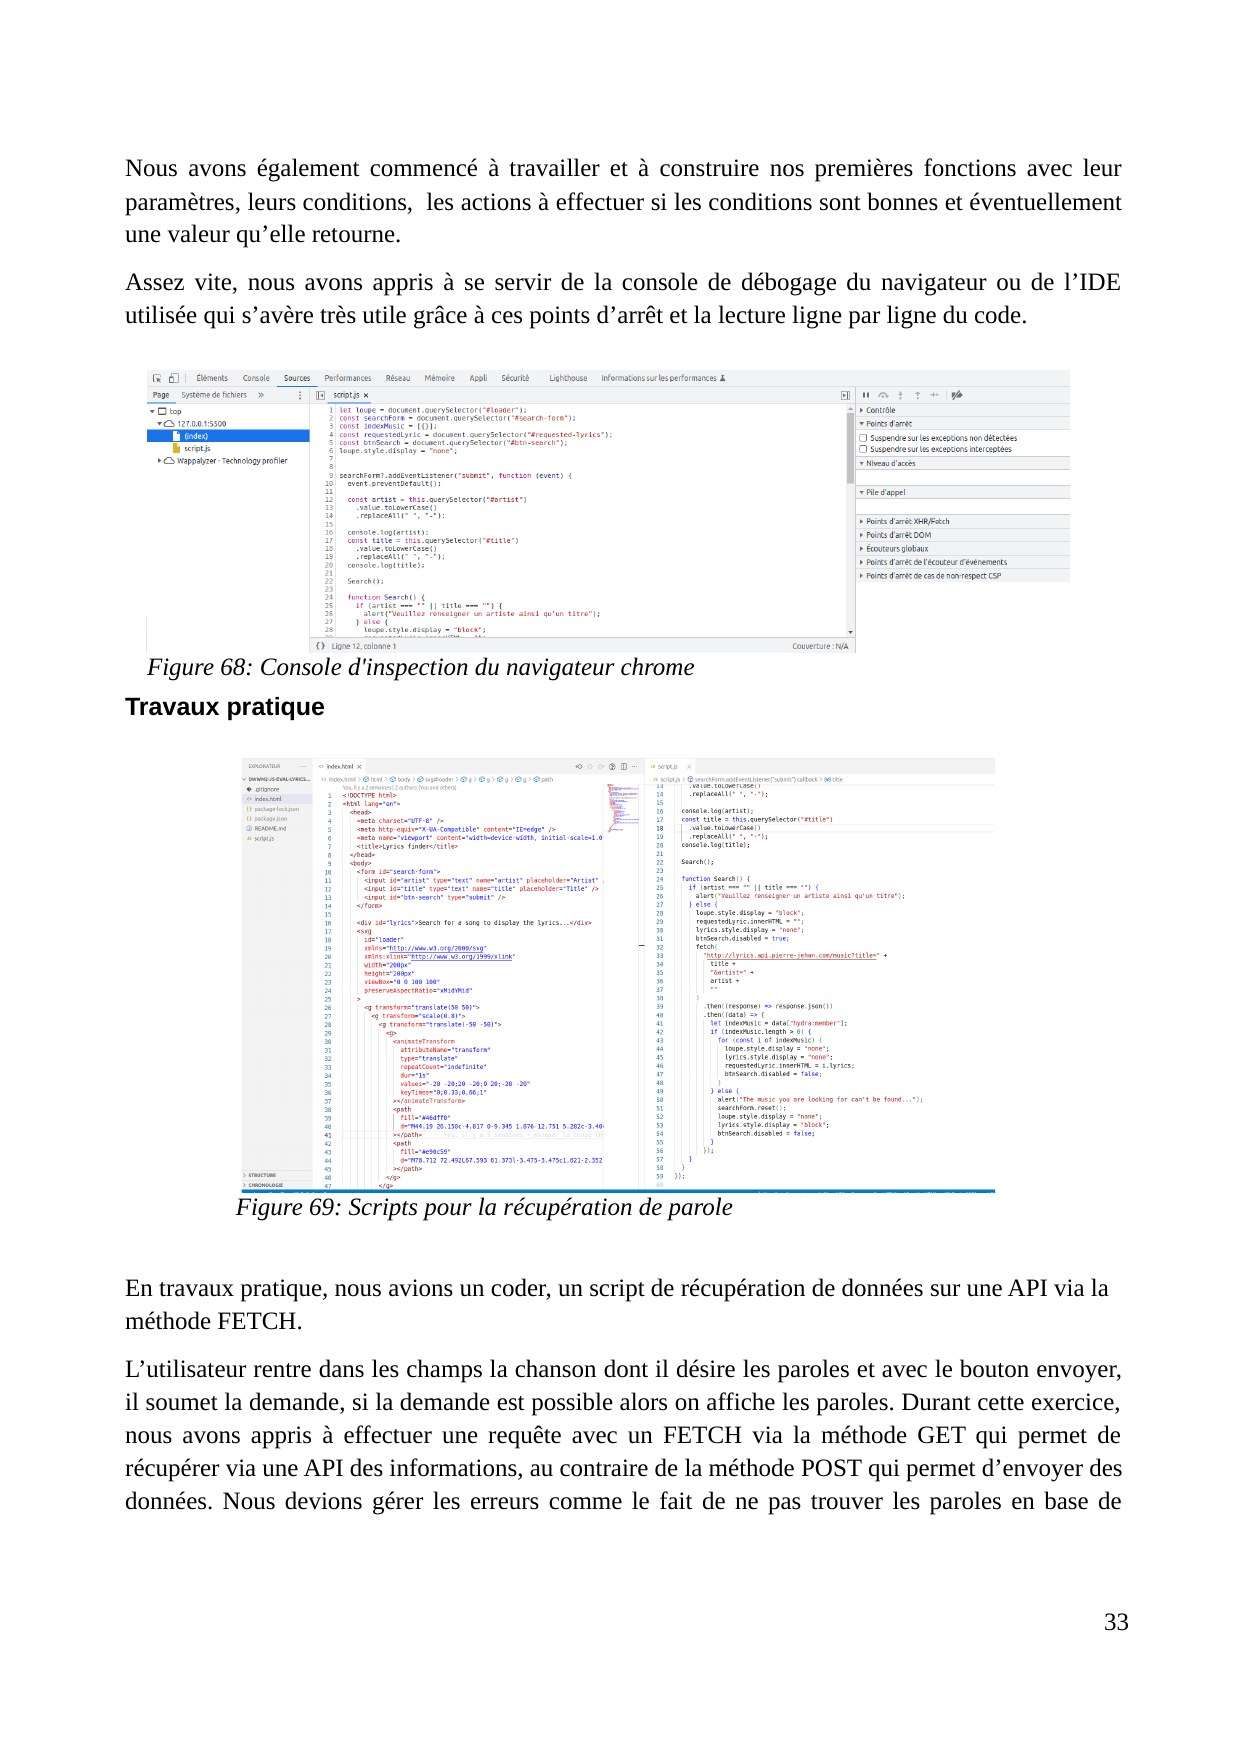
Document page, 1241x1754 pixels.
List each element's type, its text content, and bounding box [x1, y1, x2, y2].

text L’utilisateur rentre dans les champs la chanson dont il désire les paroles et avec le bouton envoyer, il soumet la demande, si la demande est possible alors on affiche les paroles. Durant cette exercice, nous avons appris à effectuer une requête avec un FETCH via la méthode GET qui permet de récupérer via une API des informations, au contraire de la méthode POST qui permet d’envoyer des données. Nous devions gérer les erreurs comme le fait de ne pas trouver les paroles en base de [125, 1354, 1123, 1514]
text En travaux pratique, nous avions un coder, un script de récupération de données sur une API via la méthode FETCH. [125, 727, 1123, 1335]
picture [241, 758, 996, 1193]
text Assez vite, nous avons appris à se servir de la console de débogage du navigateur ou de l’IDE utilisée qui s’avère très utile grâce à ces points d’arrêt et la lecture ligne par ligne du code. [125, 267, 1123, 329]
text Figure 68: Console d'inspection du navigateur chrome [147, 653, 1070, 681]
subtitle Travaux pratique [125, 360, 1123, 720]
picture [146, 370, 1070, 653]
text Figure 69: Scripts pour la récupération de parole [236, 739, 1012, 1221]
text [147, 681, 1070, 692]
text Nous avons également commencé à travailler et à construire nos premières fonctions avec leur paramètres, leurs conditions, les actions à effectuer si les conditions sont bonnes et éventuellement une valeur qu’elle retourne. [125, 153, 1123, 248]
